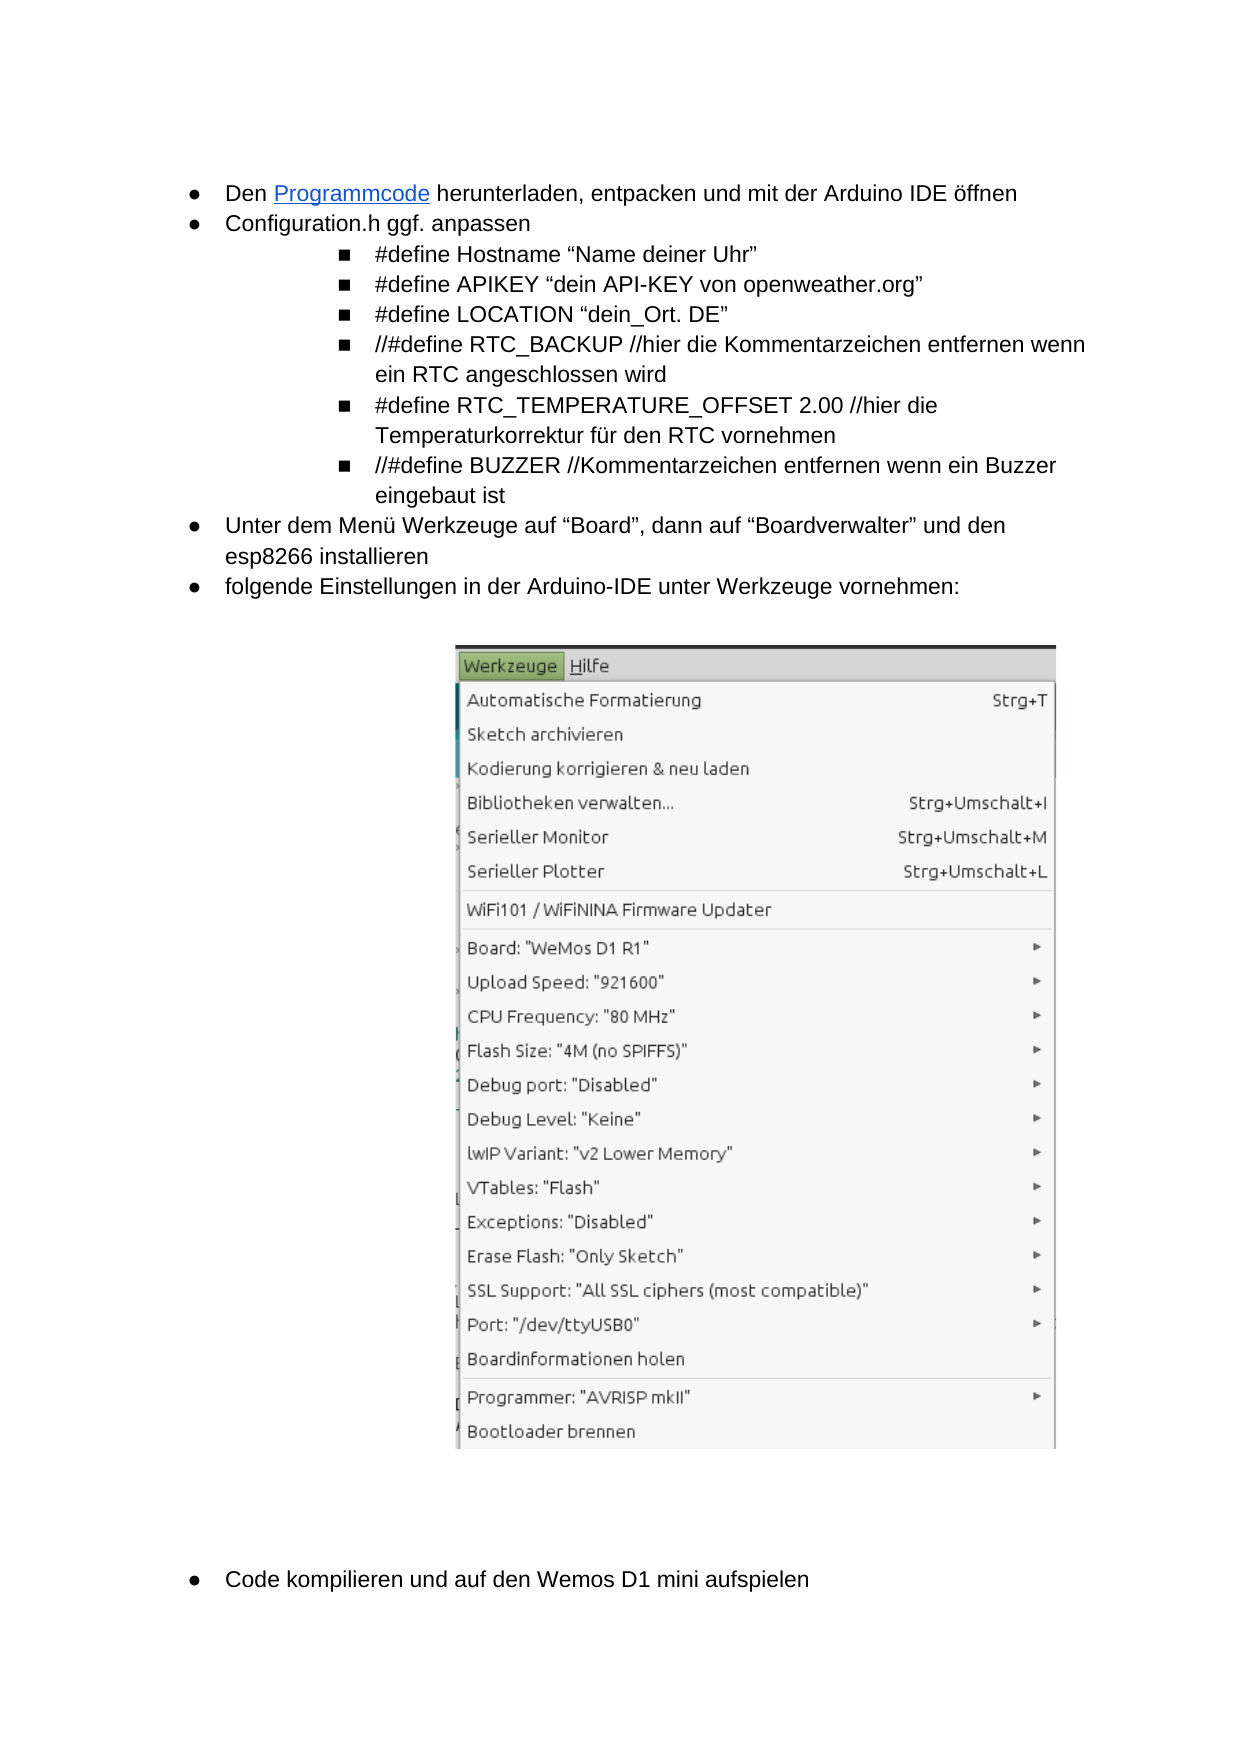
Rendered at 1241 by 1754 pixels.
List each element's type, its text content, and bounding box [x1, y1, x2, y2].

list Den Programmcode herunterladen, entpacken und mit der Arduino IDE öffnen [187, 180, 1090, 207]
list folgende Einstellungen in der Arduino-IDE unter Werkzeuge vornehmen: [187, 573, 1090, 599]
list Code kompilieren und auf den Wemos D1 mini aufspielen [187, 1566, 1090, 1592]
list Configuration.h ggf. anpassen [187, 210, 1090, 237]
list #define Hostname “Name deiner Uhr” [337, 241, 1090, 267]
list //#define BUZZER //Kommentarzeichen entfernen wenn ein Buzzer eingebaut ist [337, 452, 1090, 509]
list Unter dem Menü Werkzeuge auf “Board”, dann auf “Boardverwalter” und den esp8266 installieren [187, 512, 1090, 569]
list //#define RTC_BACKUP //hier die Kommentarzeichen entfernen wenn ein RTC angeschlossen wird [337, 331, 1090, 388]
list #define RTC_TEMPERATURE_OFFSET 2.00 //hier die Temperaturkorrektur für den RTC vornehmen [337, 392, 1090, 448]
list #define LOCATION “dein_Ort. DE” [337, 301, 1090, 327]
list #define APIKEY “dein API-KEY von openweather.org” [337, 271, 1090, 297]
picture [455, 645, 1057, 1449]
